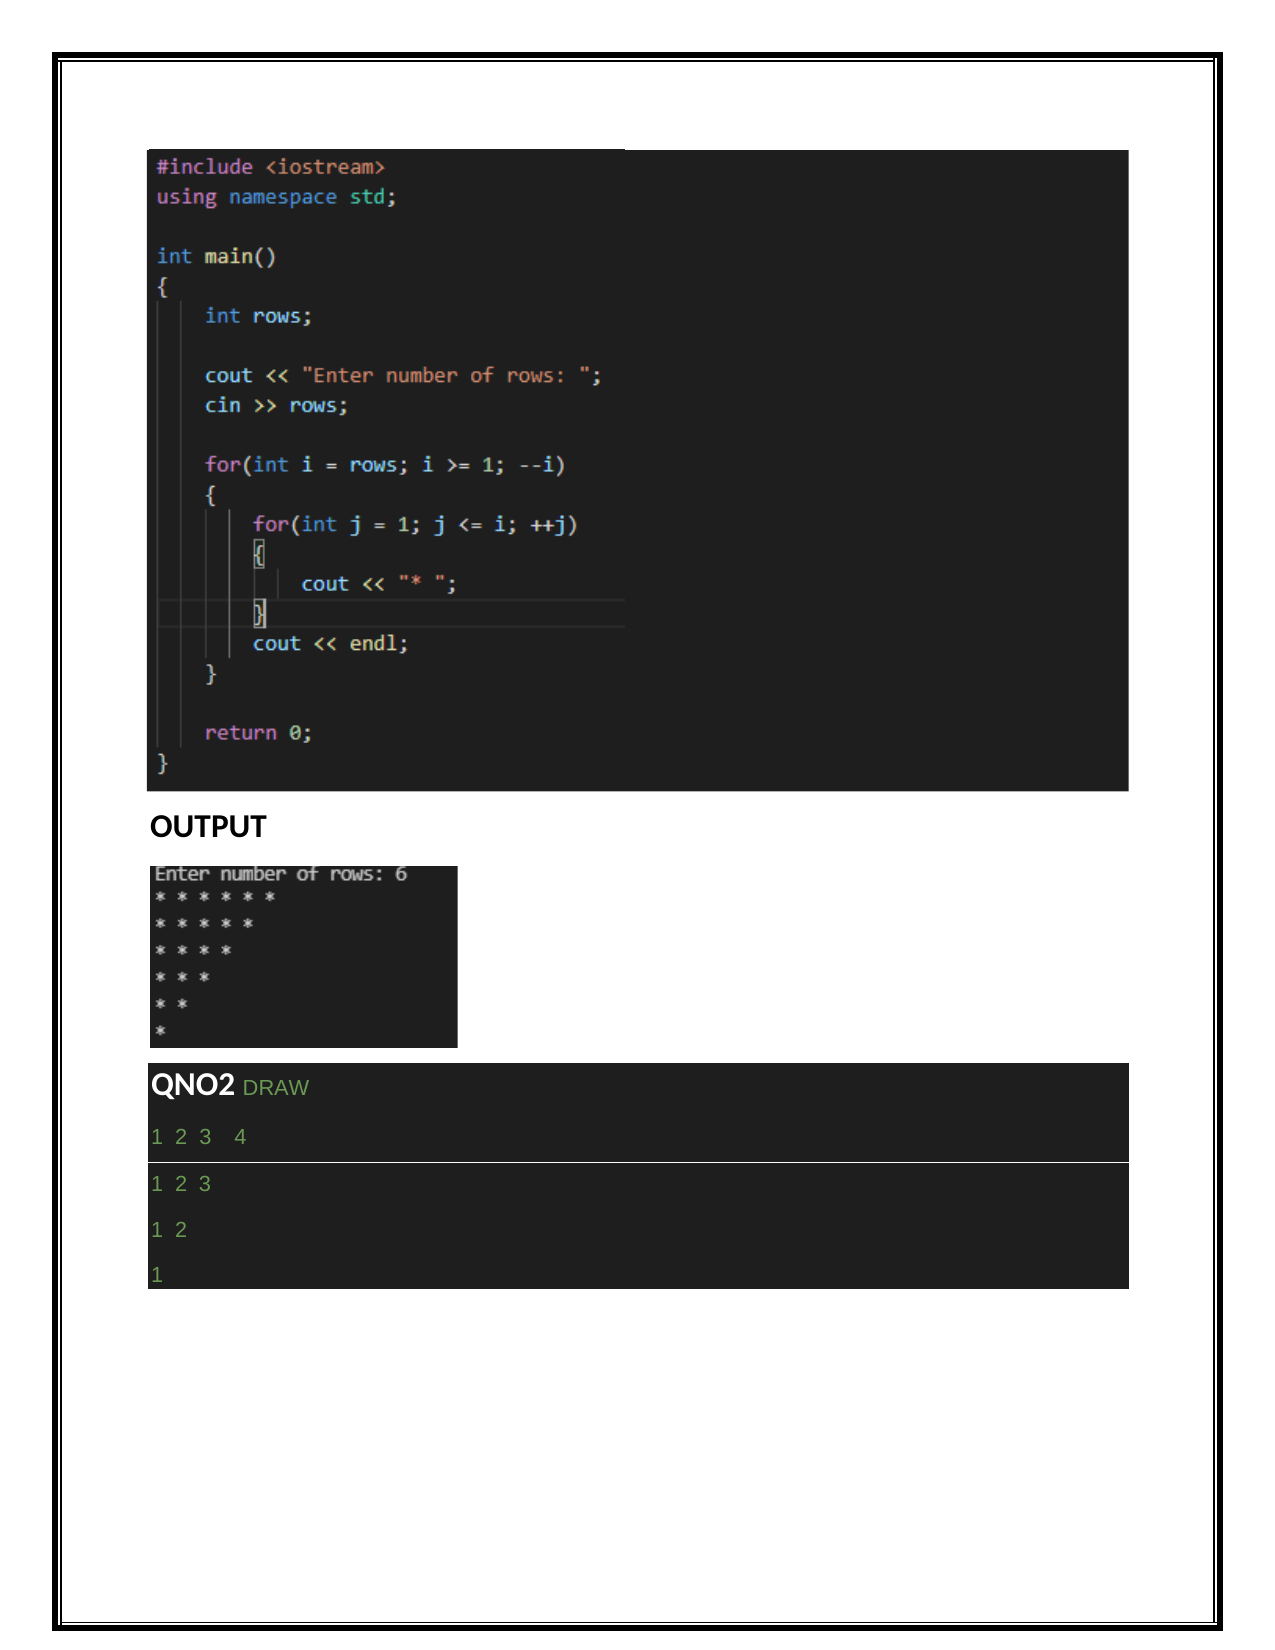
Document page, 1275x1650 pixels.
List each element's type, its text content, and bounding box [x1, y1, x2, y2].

table_cell 2 [169, 1209, 1129, 1255]
picture [149, 149, 625, 790]
table_cell 2 3 [169, 1163, 1129, 1209]
table_cell 1 [148, 1163, 169, 1209]
text OUTPUT [150, 805, 1204, 846]
table_cell 1 [148, 1209, 169, 1255]
table_cell [169, 1255, 1129, 1289]
picture [150, 866, 458, 1048]
table_cell 1 [148, 1255, 169, 1289]
table_header QNO2 DRAW [148, 1063, 1129, 1116]
table_cell 1 [148, 1116, 169, 1162]
table_cell 2 3 4 [169, 1116, 1129, 1162]
